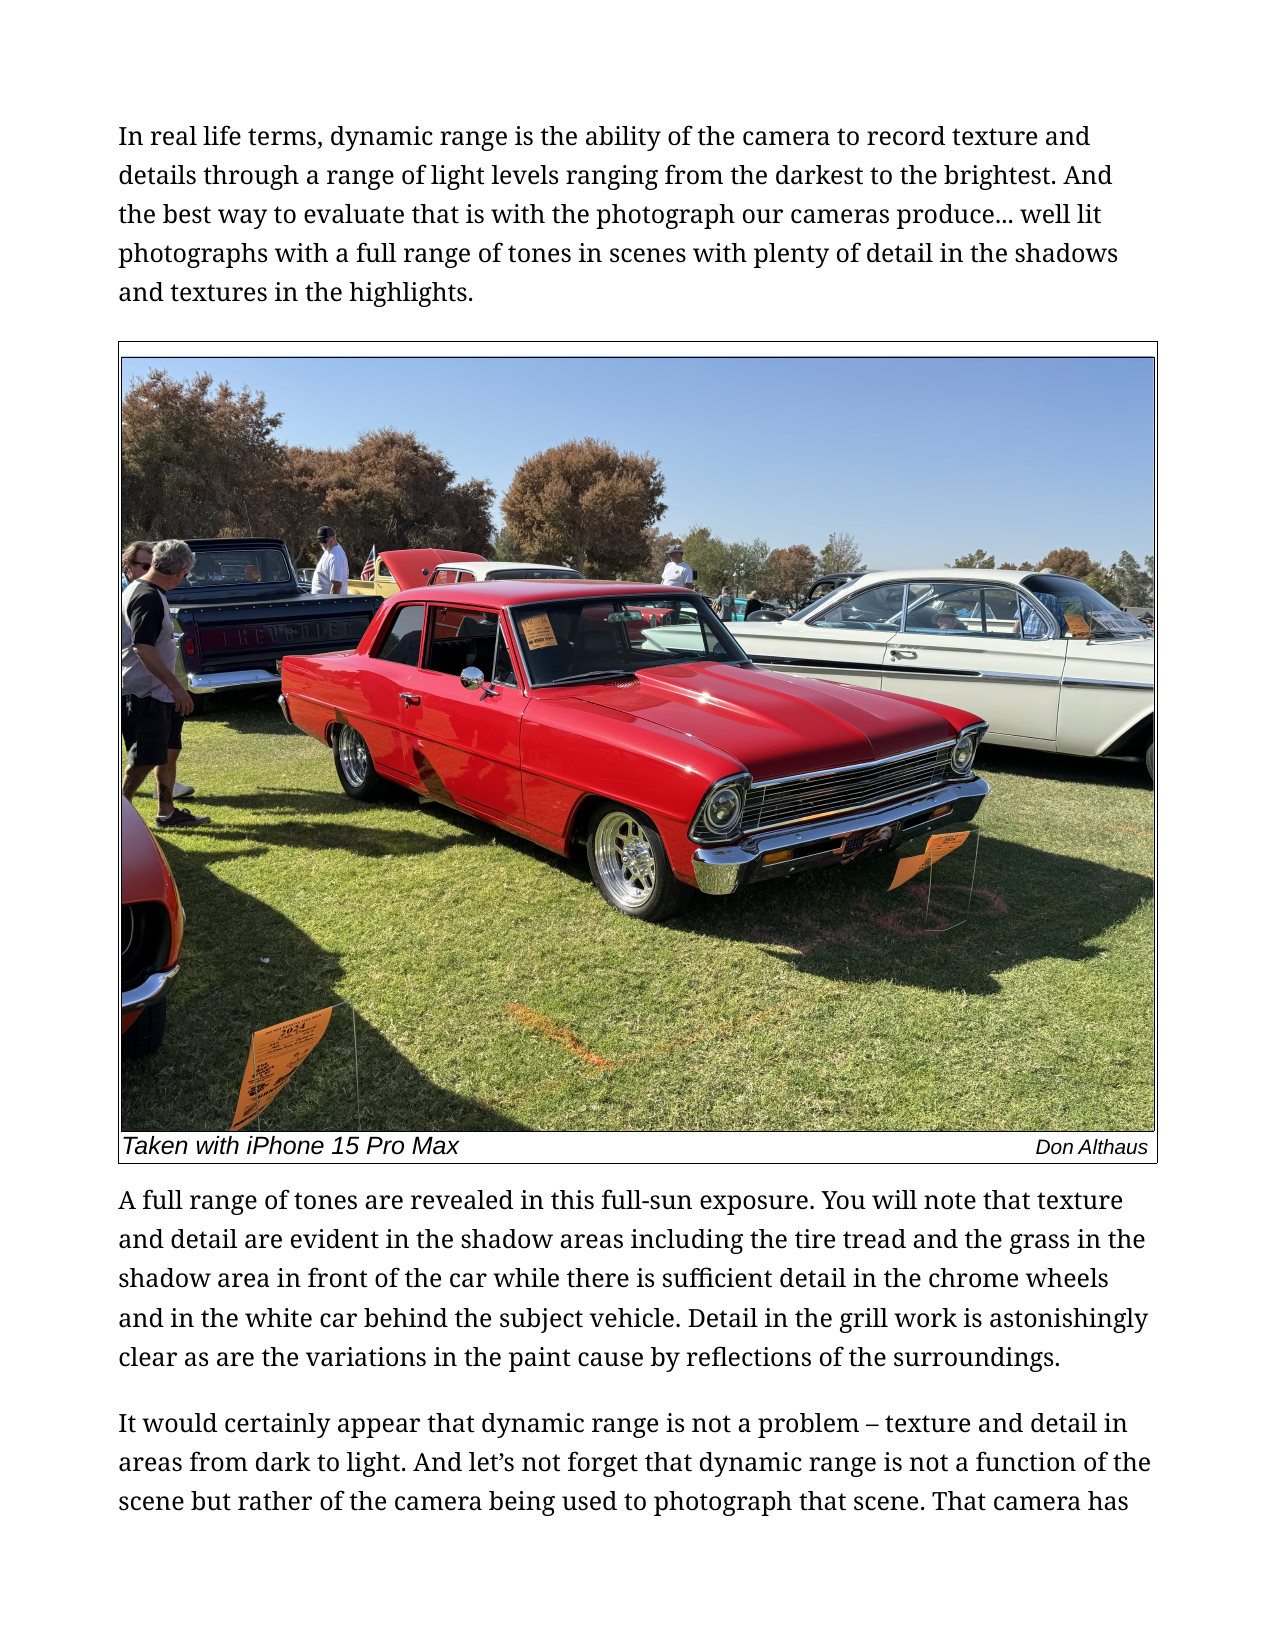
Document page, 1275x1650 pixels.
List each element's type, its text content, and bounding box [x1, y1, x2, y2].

text In real life terms, dynamic range is the ability of the camera to record texture and details through a range of light levels ranging from the darkest to the brightest. And the best way to evaluate that is with the photograph our cameras produce... well lit photographs with a full range of tones in scenes with plenty of detail in the shadows and textures in the highlights. [118, 118, 1157, 309]
text [119, 342, 1157, 1163]
text A full range of tones are revealed in this full-sun exposure. You will note that texture and detail are evident in the shadow areas including the tire tread and the grass in the shadow area in front of the car while there is sufficient detail in the chrome wheels and in the white car behind the subject vehicle. Detail in the grill work is astonishingly clear as are the variations in the paint cause by reflections of the surroundings. [118, 1164, 1157, 1373]
text It would certainly appear that dynamic range is not a problem – texture and detail in areas from dark to light. And let’s not forget that dynamic range is not a function of the scene but rather of the camera being used to photograph that scene. That camera has [118, 1406, 1157, 1518]
text Taken with iPhone 15 Pro Max Don Althaus [121, 1132, 1154, 1159]
picture [122, 358, 1154, 1131]
